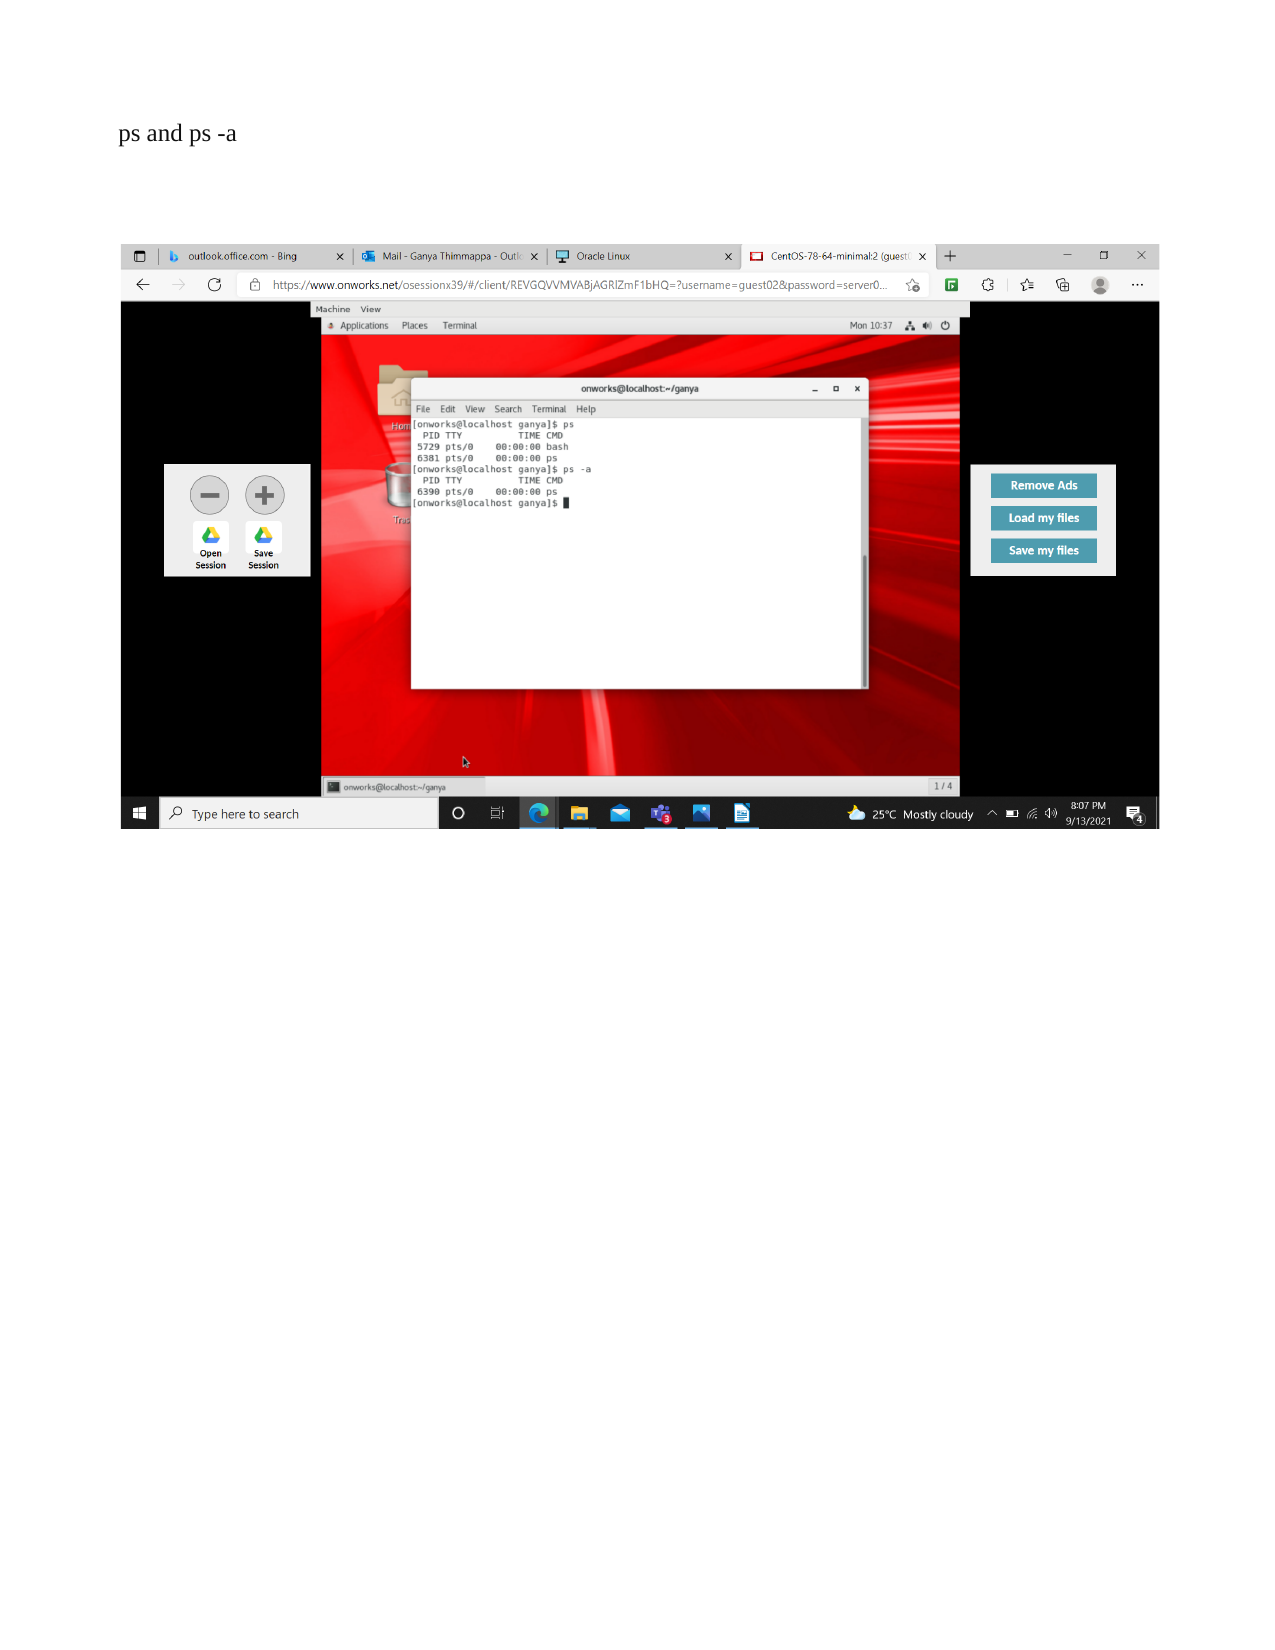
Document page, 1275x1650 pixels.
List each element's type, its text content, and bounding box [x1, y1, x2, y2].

text ps and ps -a [118, 118, 1157, 147]
picture [120, 244, 1160, 829]
